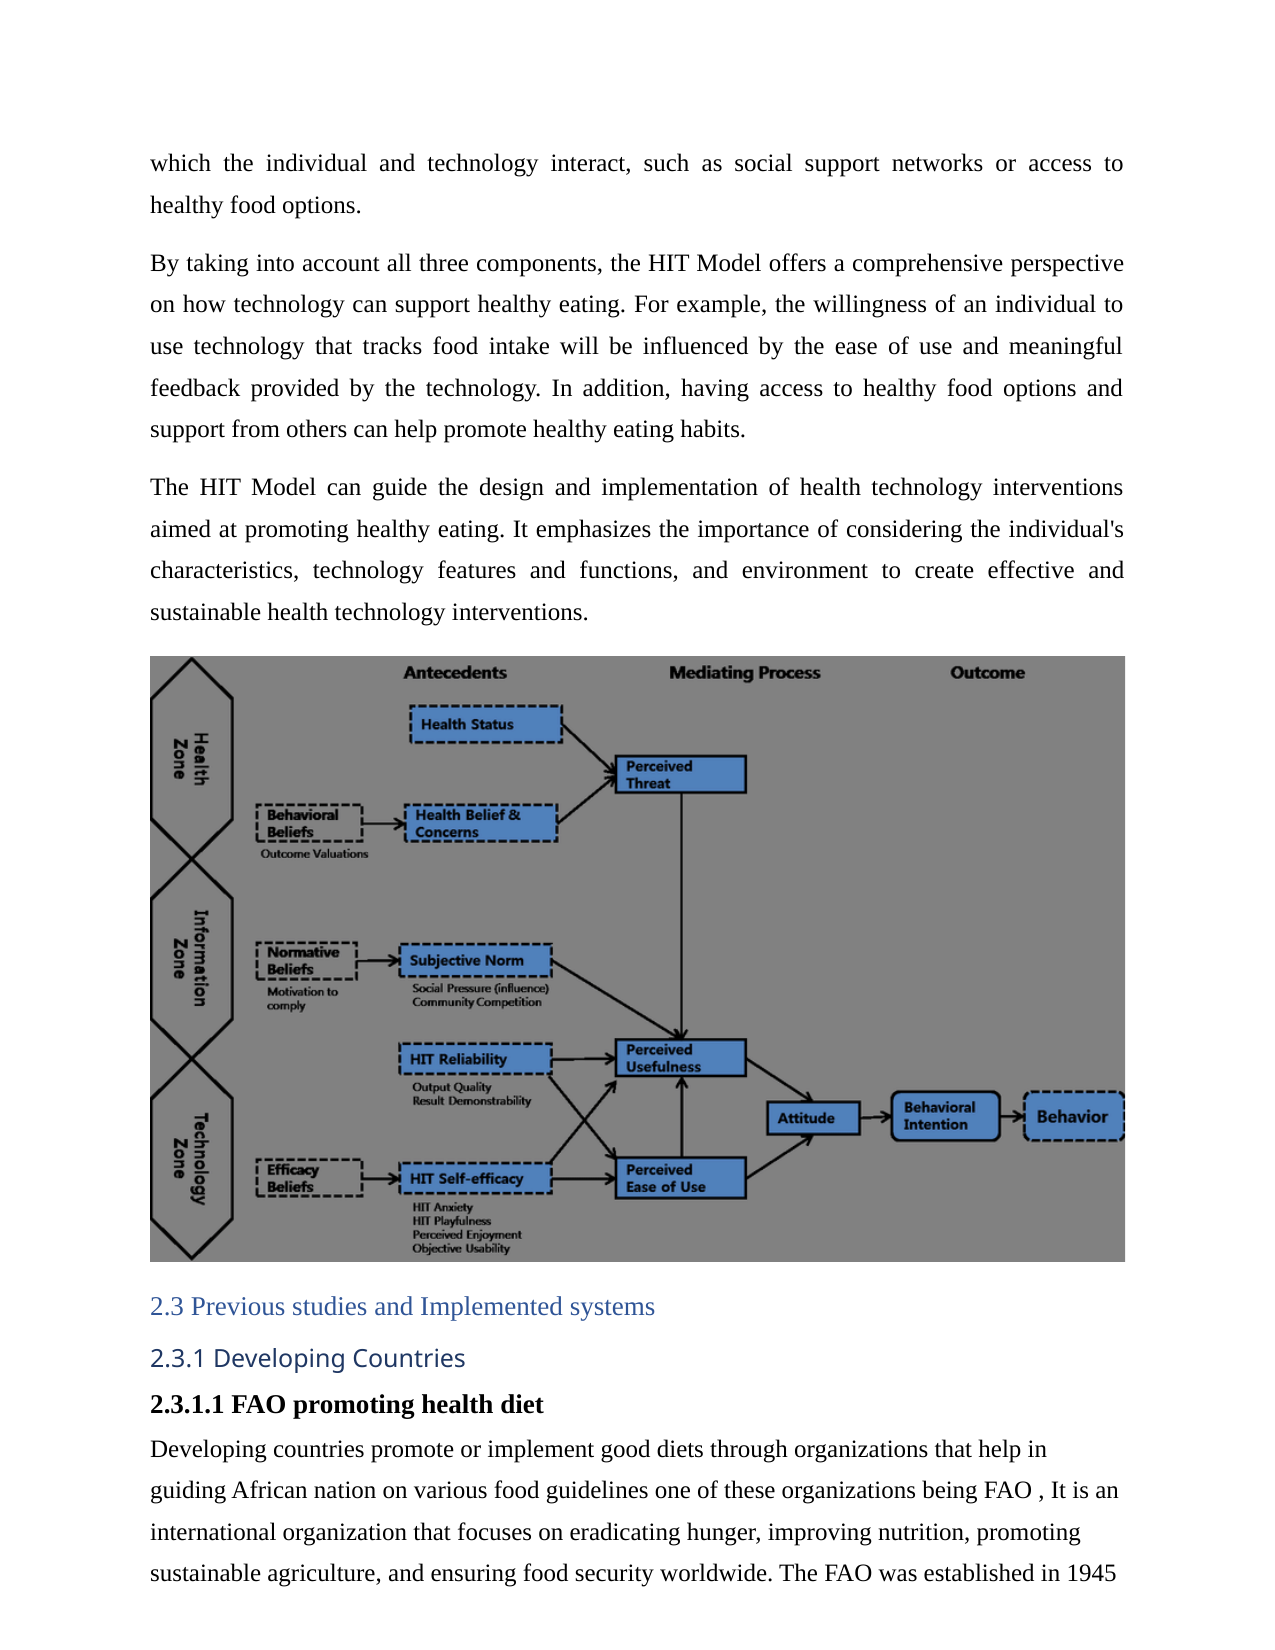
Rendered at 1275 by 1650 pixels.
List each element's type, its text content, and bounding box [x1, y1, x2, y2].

text which the individual and technology interact, such as social support networks or access to healthy food options. [150, 149, 1125, 218]
subtitle 2.3 Previous studies and Implemented systems [150, 1291, 1125, 1321]
subtitle 2.3.1.1 FAO promoting health diet [150, 1390, 1125, 1420]
subtitle 2.3.1 Developing Countries [150, 1341, 1125, 1374]
picture [150, 656, 1125, 1262]
text Developing countries promote or implement good diets through organizations that help in guiding African nation on various food guidelines one of these organizations being FAO , It is an international organization that focuses on eradicating hunger, improving nutrition, promoting sustainable agriculture, and ensuring food security worldwide. The FAO was established in 1945 [150, 1435, 1125, 1587]
text By taking into account all three components, the HIT Model offers a comprehensive perspective on how technology can support healthy eating. For example, the willingness of an individual to use technology that tracks food intake will be influenced by the ease of use and meaningful feedback provided by the technology. In addition, having access to healthy food options and support from others can help promote healthy eating habits. [150, 249, 1125, 443]
text The HIT Model can guide the design and implementation of health technology interventions aimed at promoting healthy eating. It emphasizes the importance of considering the individual's characteristics, technology features and functions, and environment to create effective and sustainable health technology interventions. [150, 473, 1125, 626]
